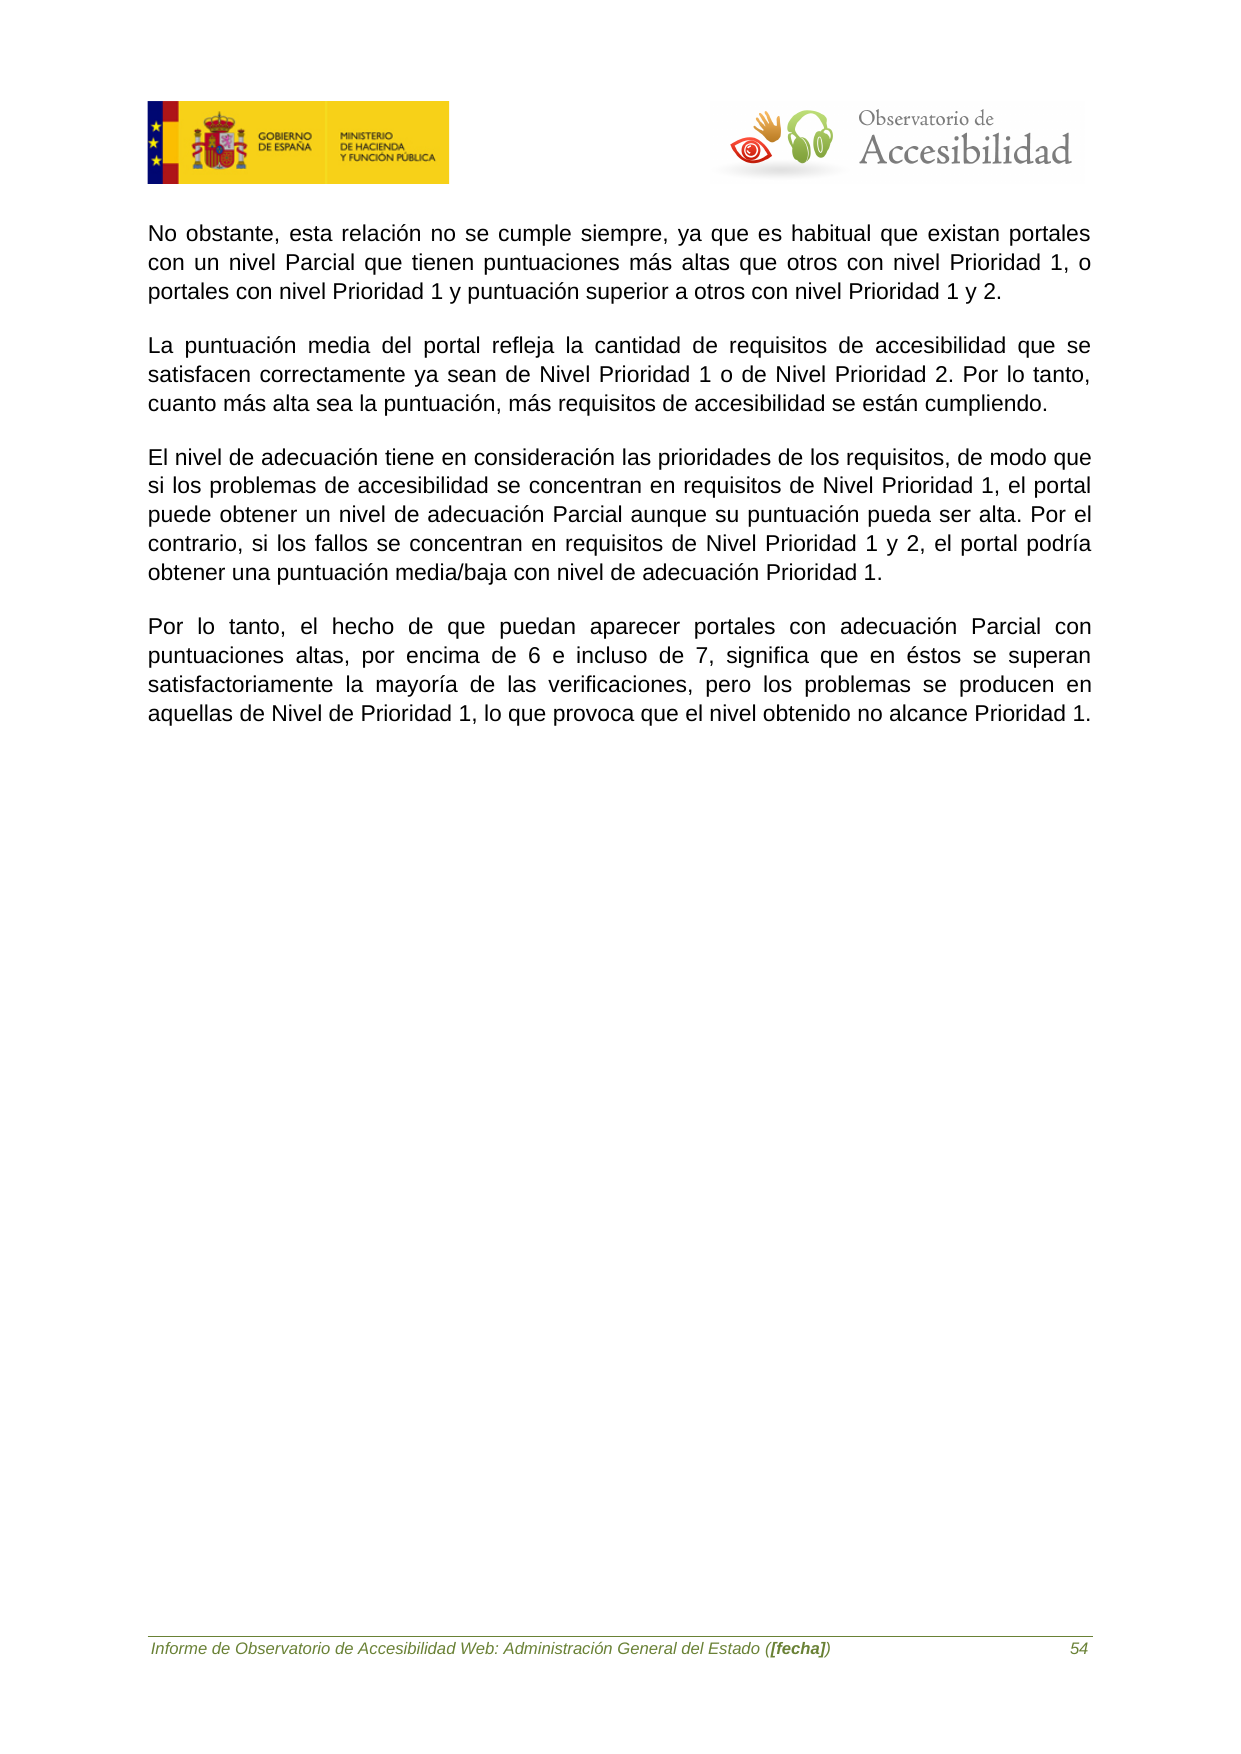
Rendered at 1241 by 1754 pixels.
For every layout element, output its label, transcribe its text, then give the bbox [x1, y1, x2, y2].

picture [147, 101, 450, 184]
text Por lo tanto, el hecho de que puedan aparecer portales con adecuación Parcial con puntuaciones altas, por encima de 6 e incluso de 7, significa que en éstos se superan satisfactoriamente la mayoría de las verificaciones, pero los problemas se producen en aquellas de Nivel de Prioridad 1, lo que provoca que el nivel obtenido no alcance Prioridad 1. [148, 613, 1092, 726]
text La puntuación media del portal refleja la cantidad de requisitos de accesibilidad que se satisfacen correctamente ya sean de Nivel Prioridad 1 o de Nivel Prioridad 2. Por lo tanto, cuanto más alta sea la puntuación, más requisitos de accesibilidad se están cumpliendo. [148, 332, 1092, 416]
text El nivel de adecuación tiene en consideración las prioridades de los requisitos, de modo que si los problemas de accesibilidad se concentran en requisitos de Nivel Prioridad 1, el portal puede obtener un nivel de adecuación Parcial aunque su puntuación pueda ser alta. Por el contrario, si los fallos se concentran en requisitos de Nivel Prioridad 1 y 2, el portal podría obtener una puntuación media/baja con nivel de adecuación Prioridad 1. [148, 443, 1092, 586]
picture [710, 101, 1086, 184]
text No obstante, esta relación no se cumple siempre, ya que es habitual que existan portales con un nivel Parcial que tienen puntuaciones más altas que otros con nivel Prioridad 1, o portales con nivel Prioridad 1 y puntuación superior a otros con nivel Prioridad 1 y 2. [148, 220, 1092, 304]
